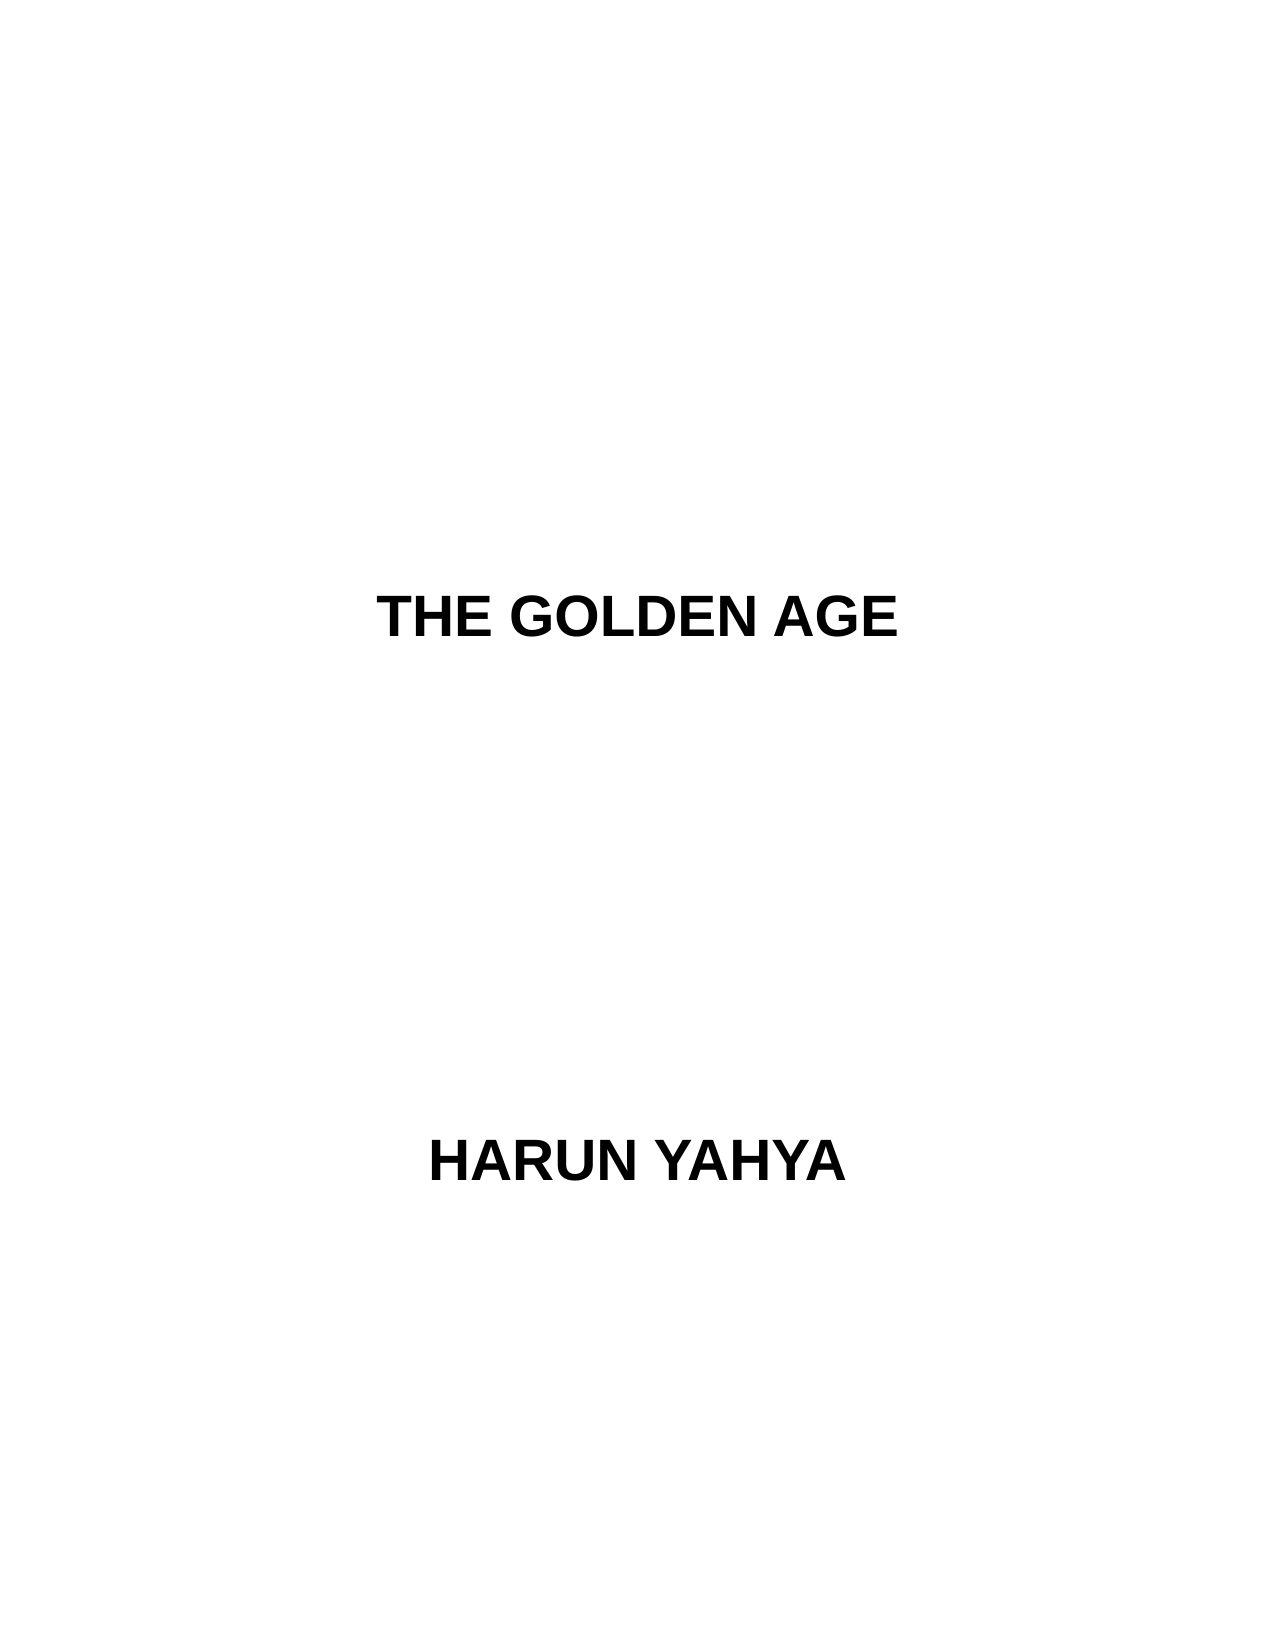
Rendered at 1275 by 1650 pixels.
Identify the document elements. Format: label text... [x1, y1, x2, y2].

title HARUN YAHYA [112, 1126, 1162, 1193]
title THE GOLDEN AGE [112, 581, 1162, 648]
